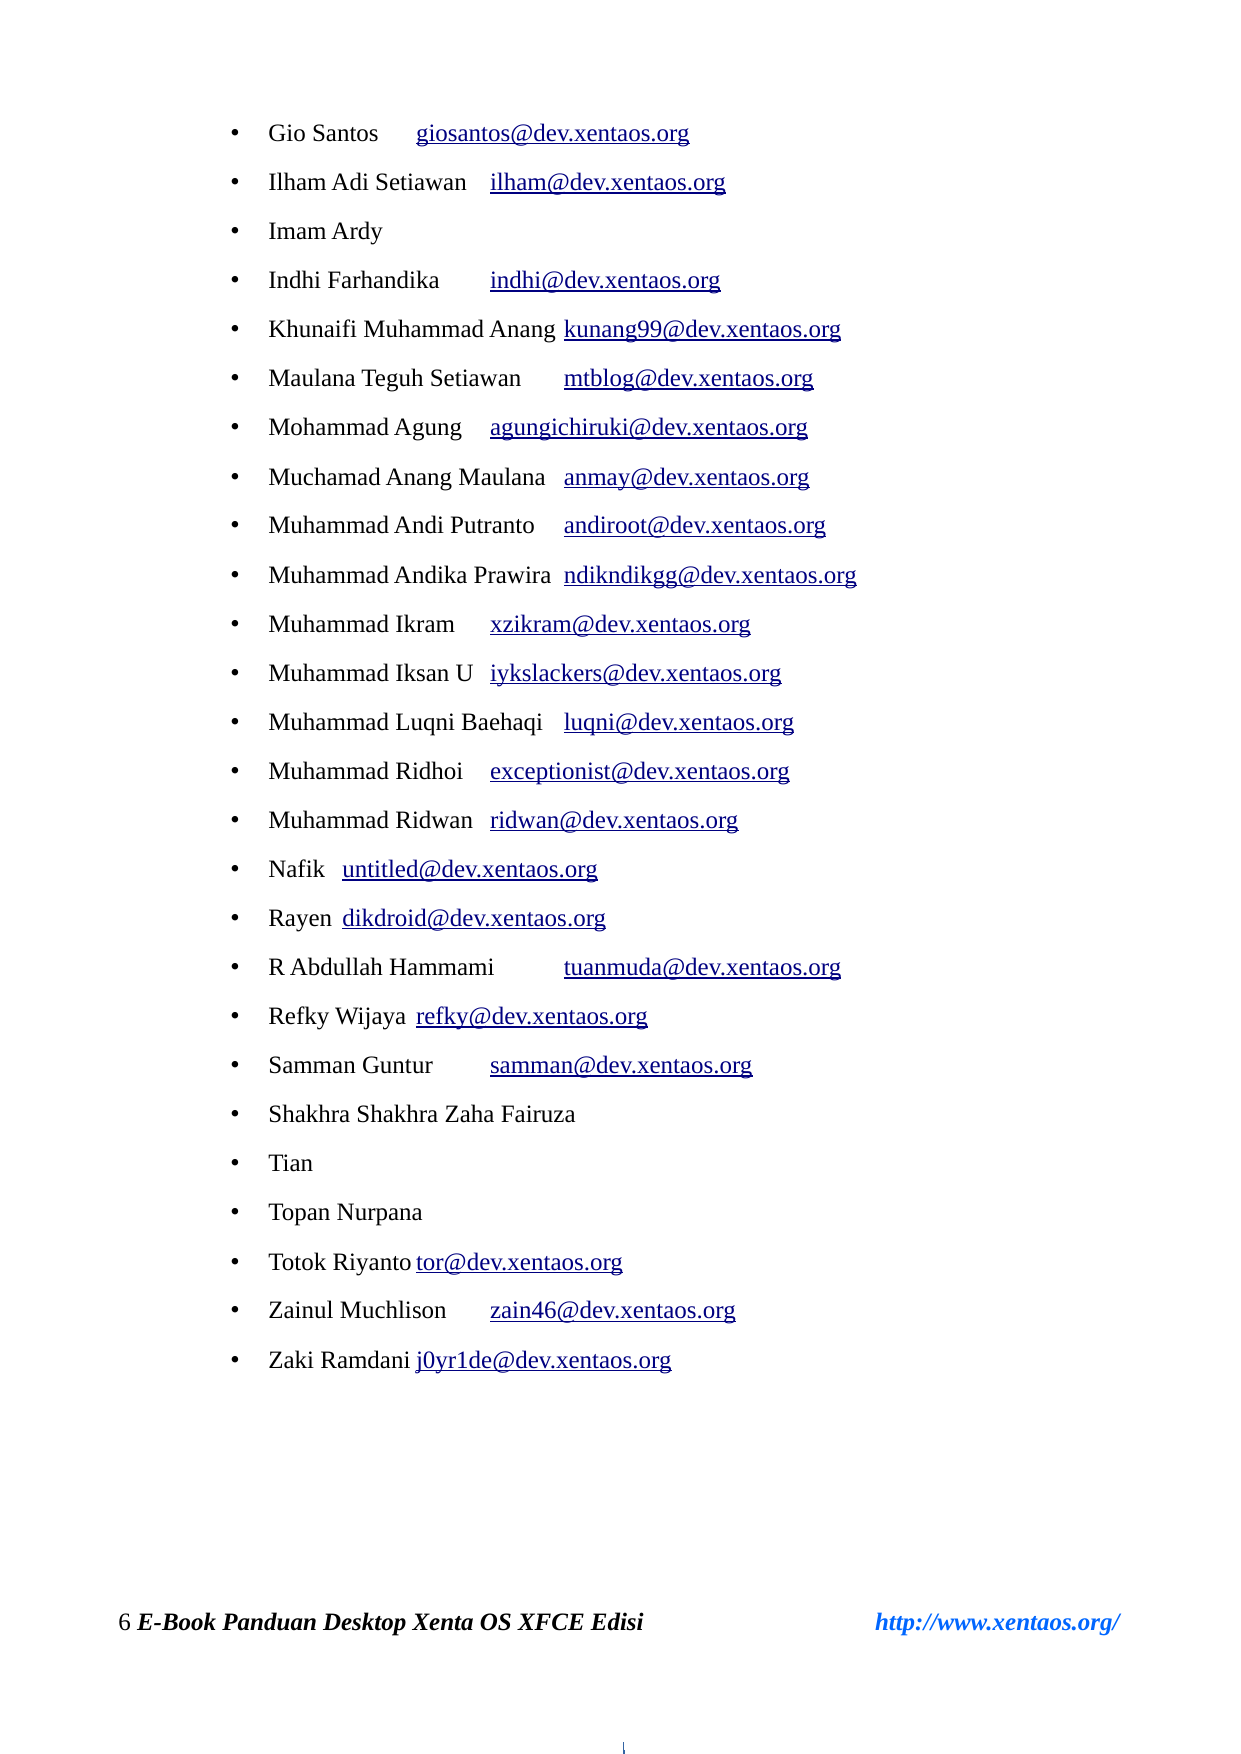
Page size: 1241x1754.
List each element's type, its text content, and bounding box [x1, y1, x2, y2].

list Zainul Muchlison zain46@dev.xentaos.org [231, 1296, 1122, 1324]
list Samman Guntur samman@dev.xentaos.org [231, 1050, 1122, 1079]
list Indhi Farhandika indhi@dev.xentaos.org [231, 265, 1122, 294]
list Mohammad Agung agungichiruki@dev.xentaos.org [231, 412, 1122, 441]
list Khunaifi Muhammad Anang kunang99@dev.xentaos.org [231, 314, 1122, 343]
list Rayen dikdroid@dev.xentaos.org [231, 903, 1122, 932]
list Muhammad Andika Prawira ndikndikgg@dev.xentaos.org [231, 560, 1122, 588]
list Topan Nurpana [231, 1197, 1122, 1226]
list Imam Ardy [231, 216, 1122, 245]
list Tian [231, 1148, 1122, 1177]
list Muhammad Ikram xzikram@dev.xentaos.org [231, 609, 1122, 637]
list Nafik untitled@dev.xentaos.org [231, 854, 1122, 883]
list Muhammad Ridwan ridwan@dev.xentaos.org [231, 805, 1122, 834]
list Muhammad Ridhoi exceptionist@dev.xentaos.org [231, 756, 1122, 785]
list Ilham Adi Setiawan ilham@dev.xentaos.org [231, 167, 1122, 196]
list Refky Wijaya refky@dev.xentaos.org [231, 1001, 1122, 1030]
list Muhammad Iksan U iykslackers@dev.xentaos.org [231, 658, 1122, 687]
list Zaki Ramdani j0yr1de@dev.xentaos.org [231, 1345, 1122, 1373]
list Muhammad Luqni Baehaqi luqni@dev.xentaos.org [231, 707, 1122, 736]
list Shakhra Shakhra Zaha Fairuza [231, 1099, 1122, 1128]
list Muhammad Andi Putranto andiroot@dev.xentaos.org [231, 511, 1122, 539]
list R Abdullah Hammami tuanmuda@dev.xentaos.org [231, 952, 1122, 981]
list Muchamad Anang Maulana anmay@dev.xentaos.org [231, 462, 1122, 490]
list Gio Santos giosantos@dev.xentaos.org [231, 118, 1122, 147]
list Totok Riyanto tor@dev.xentaos.org [231, 1247, 1122, 1275]
list Maulana Teguh Setiawan mtblog@dev.xentaos.org [231, 363, 1122, 392]
